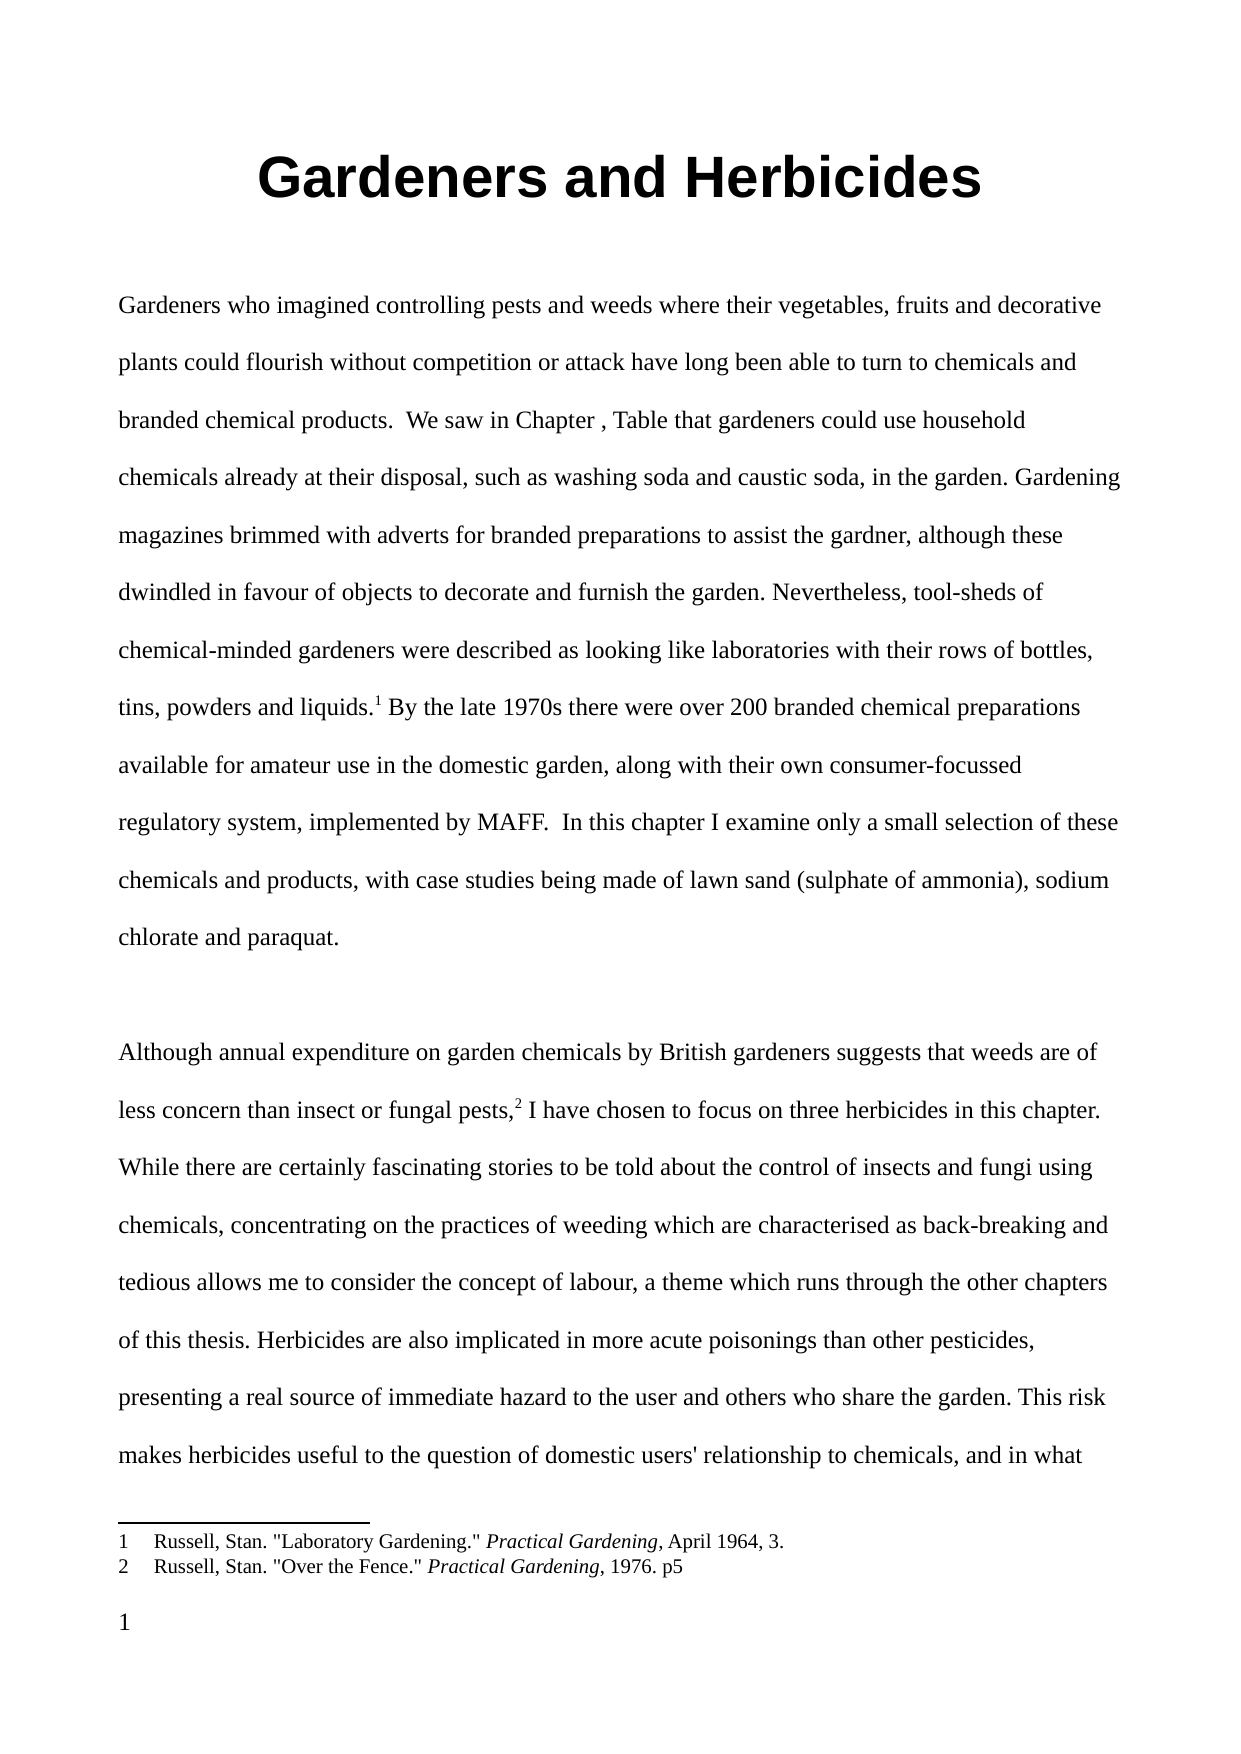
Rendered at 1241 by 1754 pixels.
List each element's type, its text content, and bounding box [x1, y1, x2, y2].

text Russell, Stan. "Laboratory Gardening." Practical Gardening, April 1964, 3. [118, 1529, 1122, 1553]
text Gardeners who imagined controlling pests and weeds where their vegetables, fruits and decorative plants could flourish without competition or attack have long been able to turn to chemicals and branded chemical products. We saw in Chapter , Table that gardeners could use household chemicals already at their disposal, such as washing soda and caustic soda, in the garden. Gardening magazines brimmed with adverts for branded preparations to assist the gardner, although these dwindled in favour of objects to decorate and furnish the garden. Nevertheless, tool-sheds of chemical-minded gardeners were described as looking like laboratories with their rows of bottles, tins, powders and liquids. By the late 1970s there were over 200 branded chemical preparations available for amateur use in the domestic garden, along with their own consumer-focussed regulatory system, implemented by MAFF. In this chapter I examine only a small selection of these chemicals and products, with case studies being made of lawn sand (sulphate of ammonia), sodium chlorate and paraquat. [118, 290, 1122, 951]
title Gardeners and Herbicides [118, 143, 1122, 210]
text Although annual expenditure on garden chemicals by British gardeners suggests that weeds are of less concern than insect or fungal pests, I have chosen to focus on three herbicides in this chapter. While there are certainly fascinating stories to be told about the control of insects and fungi using chemicals, concentrating on the practices of weeding which are characterised as back-breaking and tedious allows me to consider the concept of labour, a theme which runs through the other chapters of this thesis. Herbicides are also implicated in more acute poisonings than other pesticides, presenting a real source of immediate hazard to the user and others who share the garden. This risk makes herbicides useful to the question of domestic users' relationship to chemicals, and in what [118, 1037, 1122, 1468]
text Russell, Stan. "Over the Fence." Practical Gardening, 1976. p5 [118, 1553, 1122, 1578]
